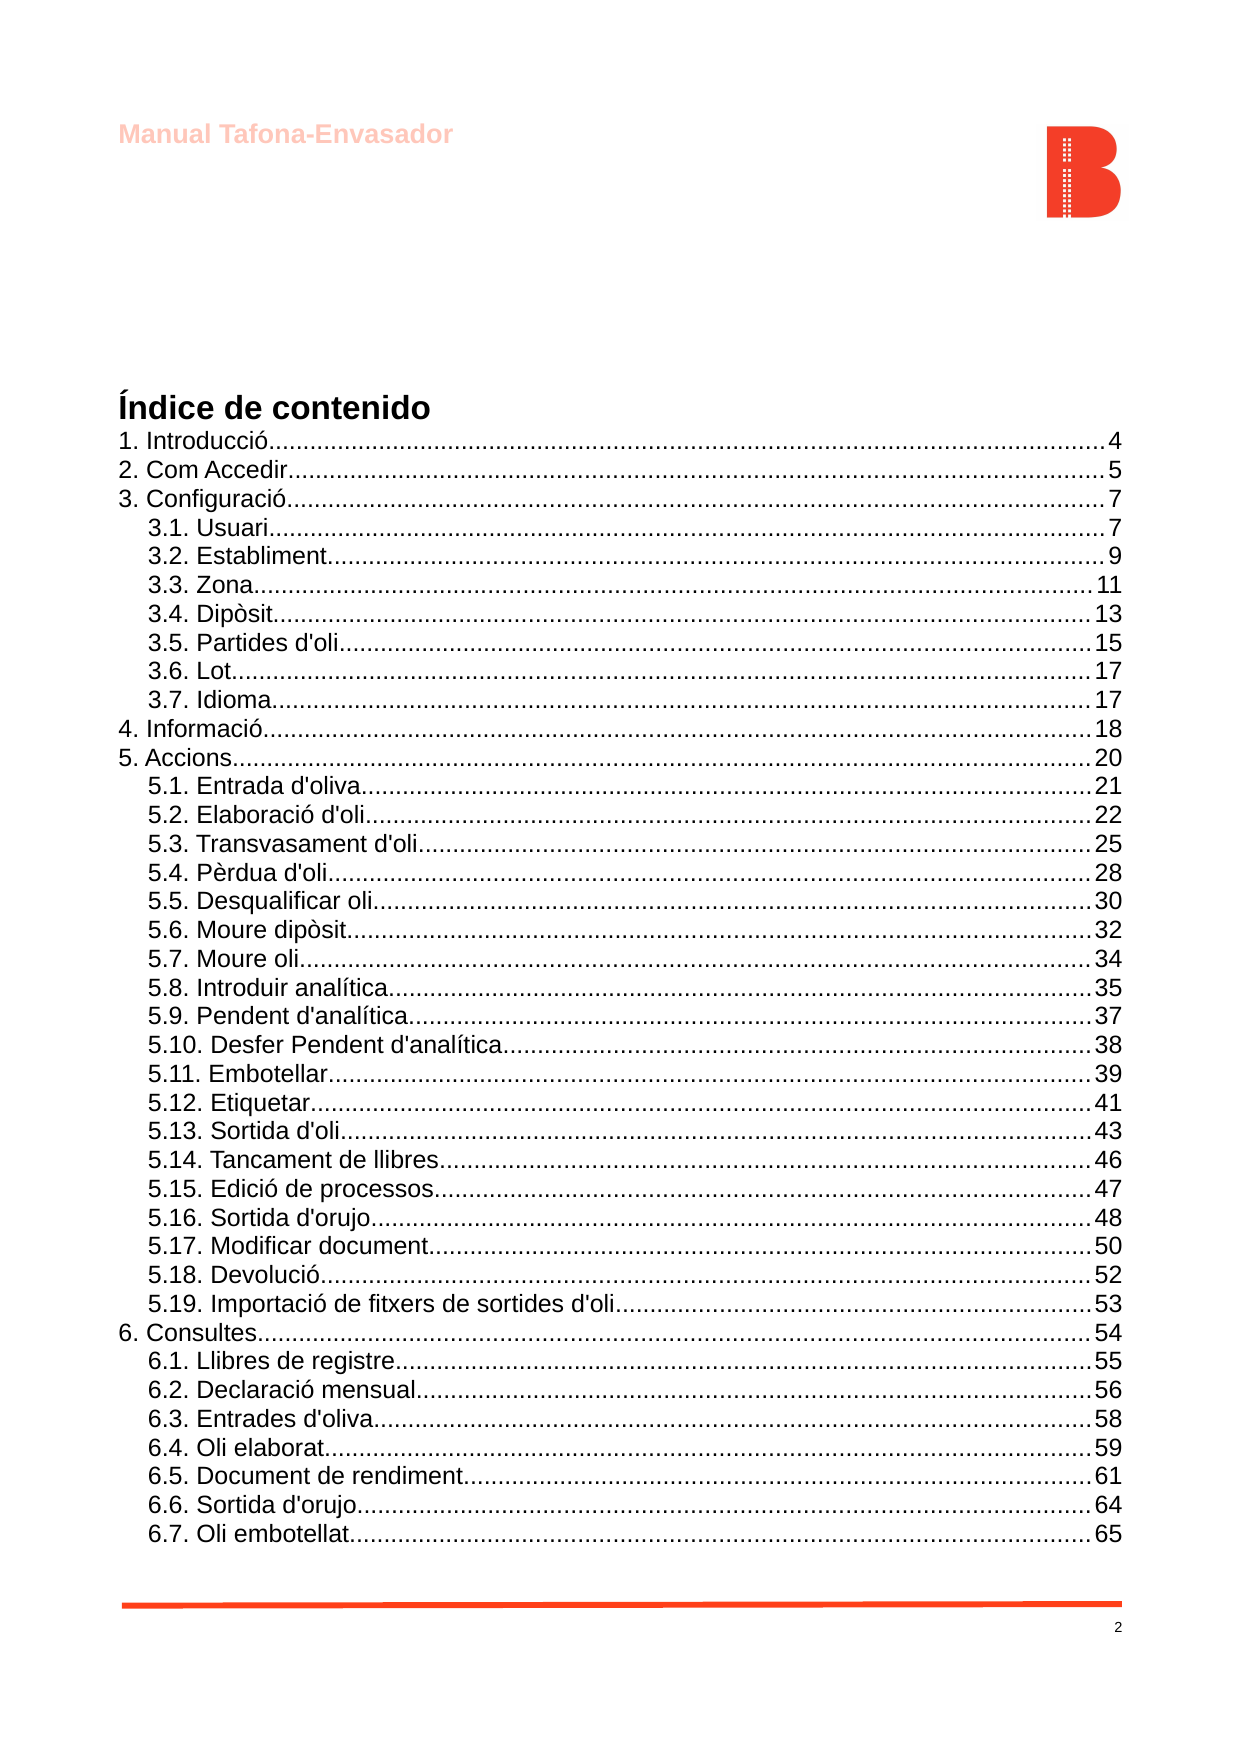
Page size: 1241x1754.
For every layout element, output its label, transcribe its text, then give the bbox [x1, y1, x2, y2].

text 3.7. Idioma 17 [148, 685, 1122, 714]
text 3.6. Lot 17 [148, 656, 1122, 685]
text 5.8. Introduir analítica 35 [148, 973, 1122, 1001]
text 1. Introducció 4 [118, 426, 1122, 455]
text 5.15. Edició de processos 47 [148, 1174, 1122, 1203]
text 5.3. Transvasament d'oli 25 [148, 829, 1122, 858]
text 5.16. Sortida d'orujo 48 [148, 1203, 1122, 1231]
text 6.6. Sortida d'orujo 64 [148, 1490, 1122, 1519]
text 4. Informació 18 [118, 714, 1122, 743]
text 2. Com Accedir 5 [118, 455, 1122, 484]
text 5.13. Sortida d'oli 43 [148, 1116, 1122, 1145]
text 3.1. Usuari 7 [148, 513, 1122, 541]
text 5.9. Pendent d'analítica 37 [148, 1001, 1122, 1030]
text 3.2. Establiment 9 [148, 541, 1122, 570]
text 5.17. Modificar document 50 [148, 1231, 1122, 1260]
text 6.7. Oli embotellat 65 [148, 1519, 1122, 1548]
subtitle Índice de contenido [118, 388, 1122, 426]
text 6.3. Entrades d'oliva 58 [148, 1404, 1122, 1433]
text 5.6. Moure dipòsit 32 [148, 915, 1122, 944]
text 6. Consultes 54 [118, 1318, 1122, 1346]
text 6.2. Declaració mensual 56 [148, 1375, 1122, 1404]
text 5.12. Etiquetar 41 [148, 1088, 1122, 1116]
text 5.18. Devolució 52 [148, 1260, 1122, 1289]
text 5.4. Pèrdua d'oli 28 [148, 858, 1122, 886]
text 5.11. Embotellar 39 [148, 1059, 1122, 1088]
text 3.4. Dipòsit 13 [148, 599, 1122, 628]
text 3.3. Zona 11 [148, 570, 1122, 599]
text 5.2. Elaboració d'oli 22 [148, 800, 1122, 829]
picture [1036, 124, 1130, 221]
text 5.5. Desqualificar oli 30 [148, 886, 1122, 915]
text 5.10. Desfer Pendent d'analítica 38 [148, 1030, 1122, 1059]
text 6.1. Llibres de registre 55 [148, 1346, 1122, 1375]
text 5. Accions 20 [118, 743, 1122, 771]
text 5.14. Tancament de llibres 46 [148, 1145, 1122, 1174]
text 6.4. Oli elaborat 59 [148, 1433, 1122, 1461]
text 5.7. Moure oli 34 [148, 944, 1122, 973]
text 6.5. Document de rendiment 61 [148, 1461, 1122, 1490]
text 5.19. Importació de fitxers de sortides d'oli 53 [148, 1289, 1122, 1318]
text 3. Configuració 7 [118, 484, 1122, 513]
text 5.1. Entrada d'oliva 21 [148, 771, 1122, 800]
text 3.5. Partides d'oli 15 [148, 628, 1122, 656]
